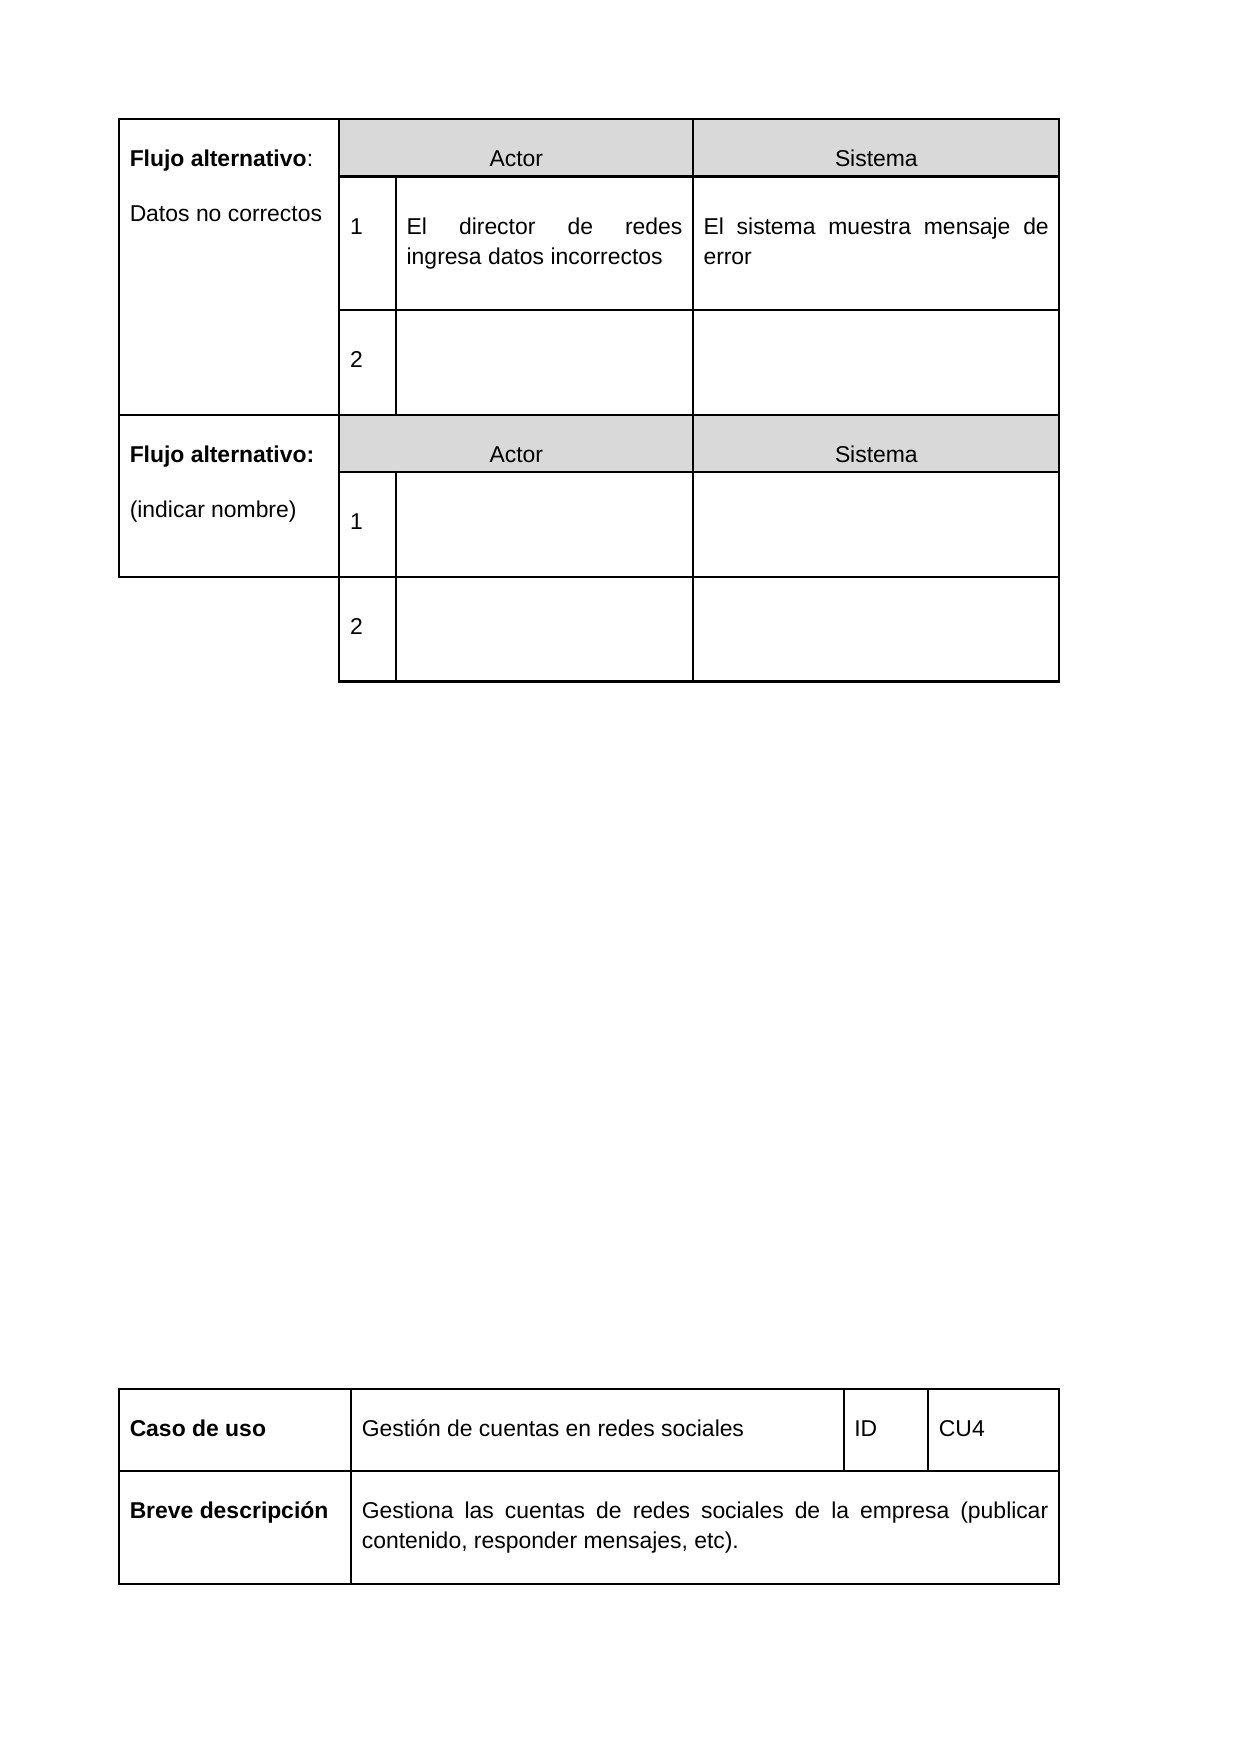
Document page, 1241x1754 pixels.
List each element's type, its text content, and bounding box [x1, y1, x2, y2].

table_cell Flujo alternativo: Datos no correctos [120, 120, 338, 413]
table_cell 1 [340, 178, 395, 309]
table_cell [694, 578, 1058, 680]
table_cell [119, 680, 339, 733]
table_cell El director de redes ingresa datos incorrectos [397, 178, 692, 309]
table_cell El sistema muestra mensaje de error [694, 178, 1058, 309]
table_header ID [845, 1390, 927, 1470]
table_header CU4 [929, 1390, 1058, 1470]
table_cell [397, 473, 692, 576]
table_cell Actor [340, 416, 692, 471]
table_cell Breve descripción [120, 1472, 350, 1582]
table_cell [397, 311, 692, 413]
table_cell [929, 683, 1059, 733]
table_cell Gestiona las cuentas de redes sociales de la empresa (publicar contenido, responder mensajes, etc). [352, 1472, 1058, 1582]
table_cell [694, 311, 1058, 413]
table_cell Sistema [694, 120, 1058, 175]
table_header Caso de uso [120, 1390, 350, 1470]
table_cell Sistema [694, 416, 1058, 471]
table_cell Flujo alternativo: (indicar nombre) [120, 416, 338, 576]
table_cell [693, 683, 848, 733]
table_cell 2 [340, 311, 395, 413]
table_header Gestión de cuentas en redes sociales [352, 1390, 843, 1470]
table_cell [694, 473, 1058, 576]
table_cell [396, 683, 693, 733]
table_cell [848, 683, 929, 733]
table_cell [339, 683, 396, 733]
table_cell Actor [340, 120, 692, 175]
table_cell 1 [340, 473, 395, 576]
table_cell 2 [340, 578, 395, 680]
table_cell [397, 578, 692, 680]
